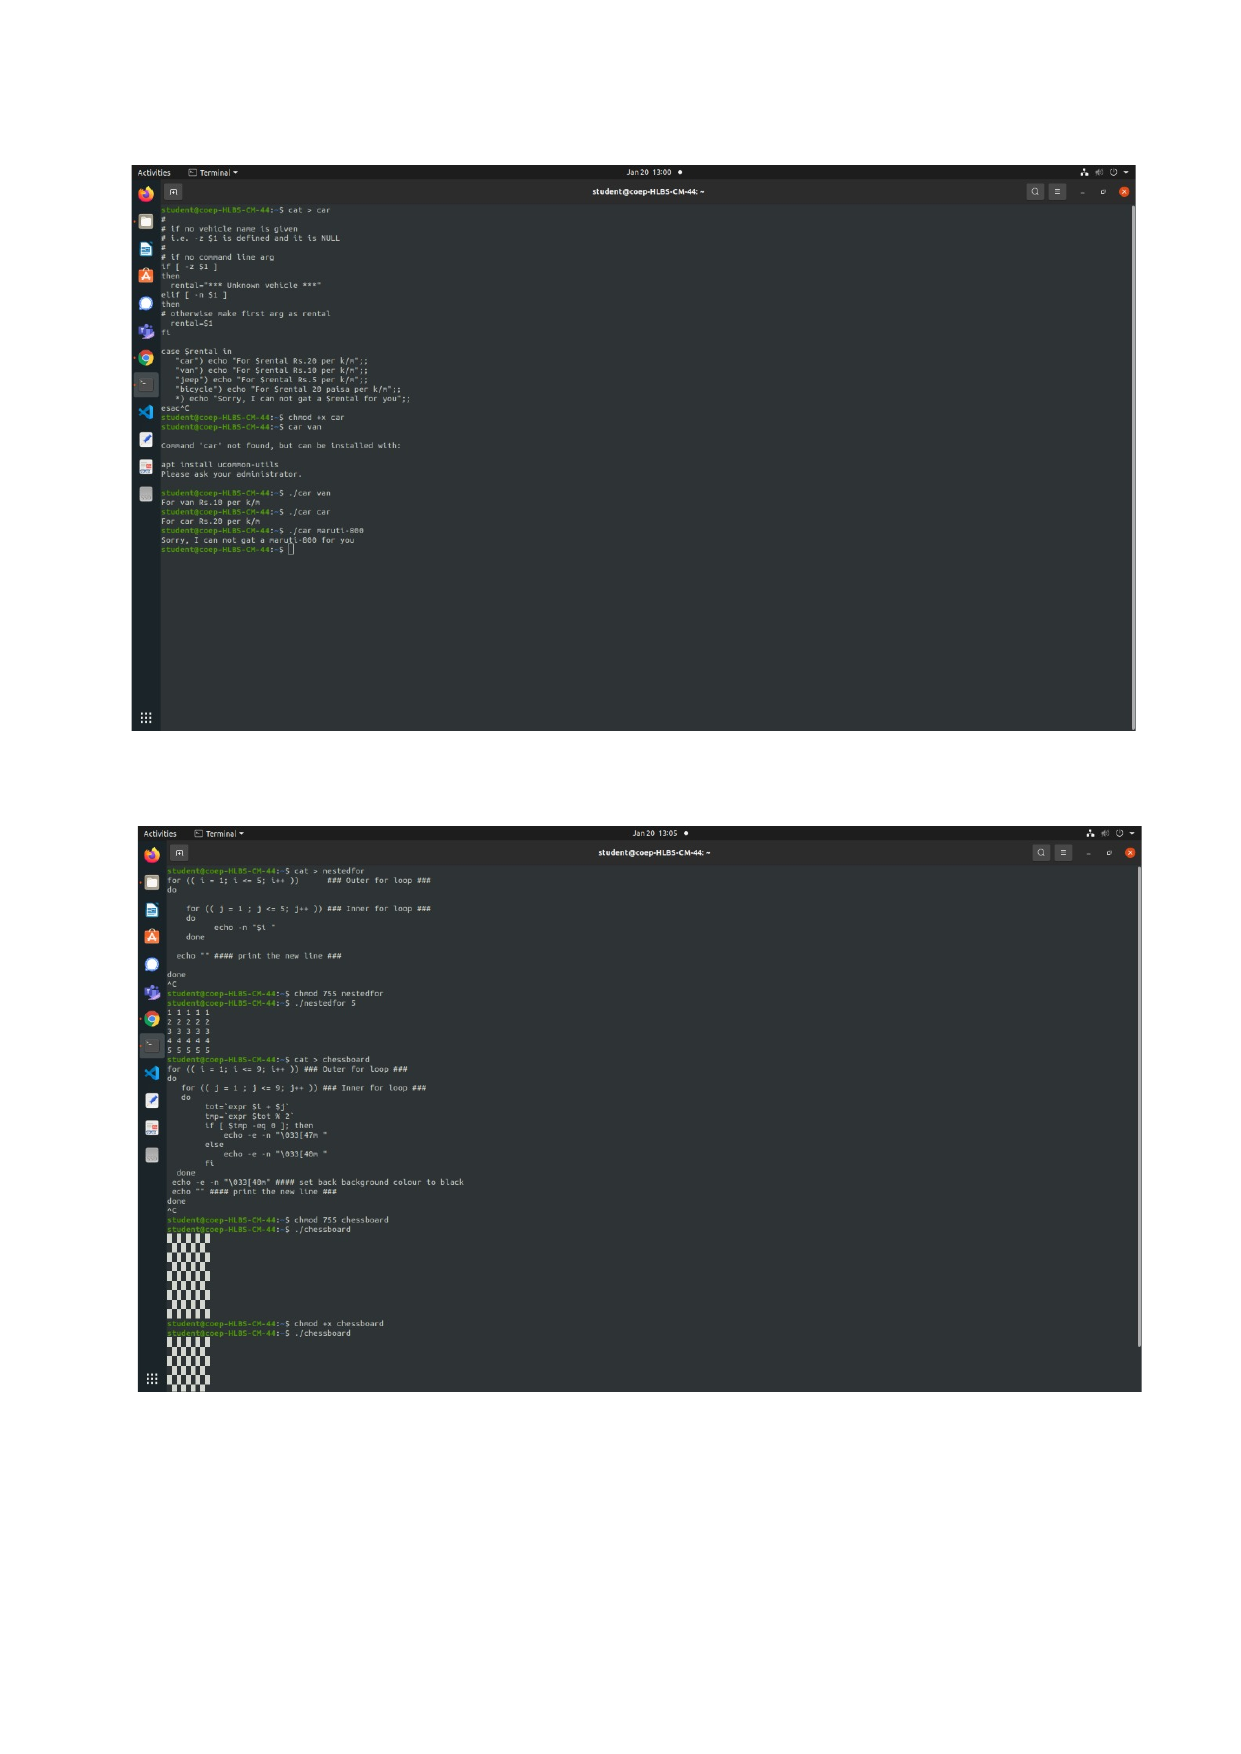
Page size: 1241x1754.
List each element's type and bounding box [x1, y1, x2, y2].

picture [137, 826, 1142, 1392]
picture [131, 165, 1136, 731]
